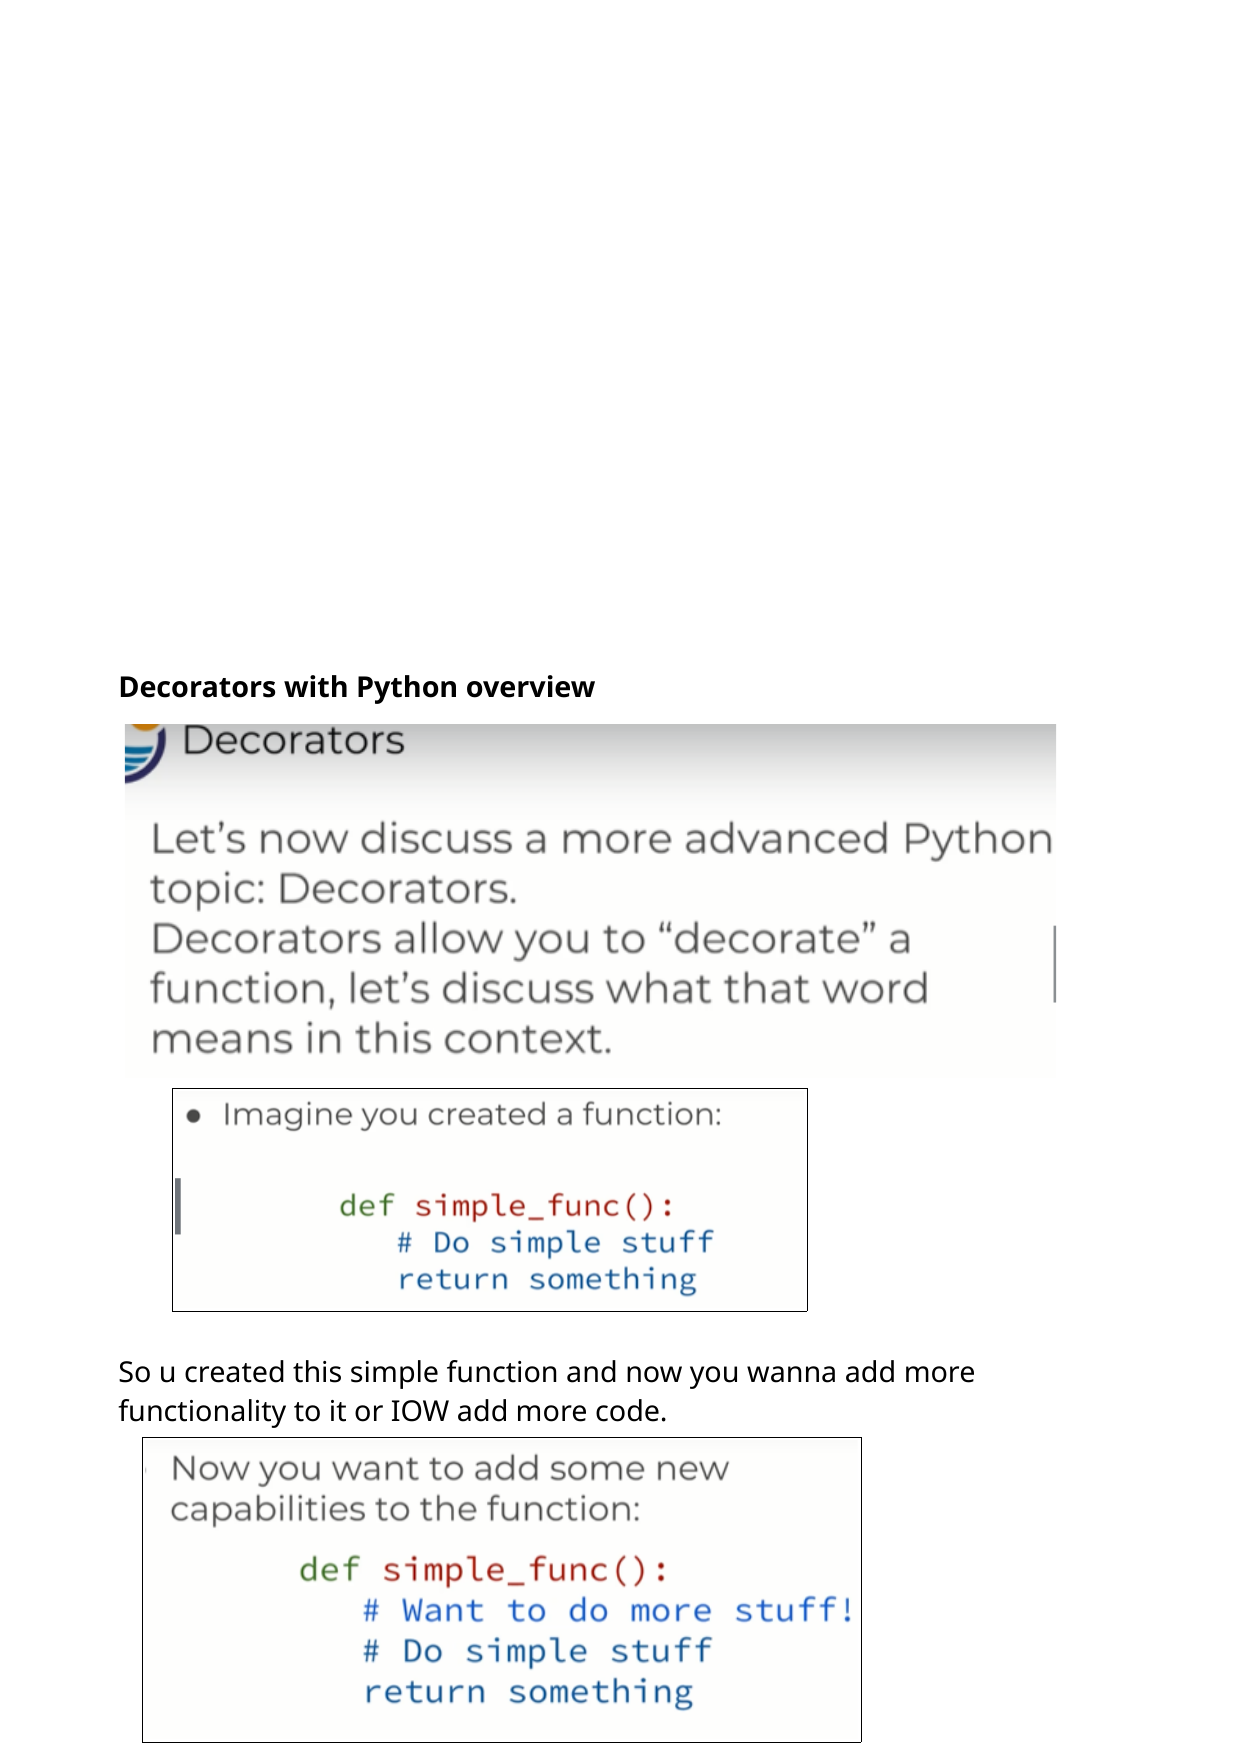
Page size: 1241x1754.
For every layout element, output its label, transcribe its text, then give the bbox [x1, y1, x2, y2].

text Decorators with Python overview [118, 666, 1122, 706]
picture [175, 1091, 804, 1308]
picture [124, 724, 1057, 1078]
text So u created this simple function and now you wanna add more functionality to it or IOW add more code. [118, 1352, 1122, 1430]
picture [145, 1440, 858, 1739]
